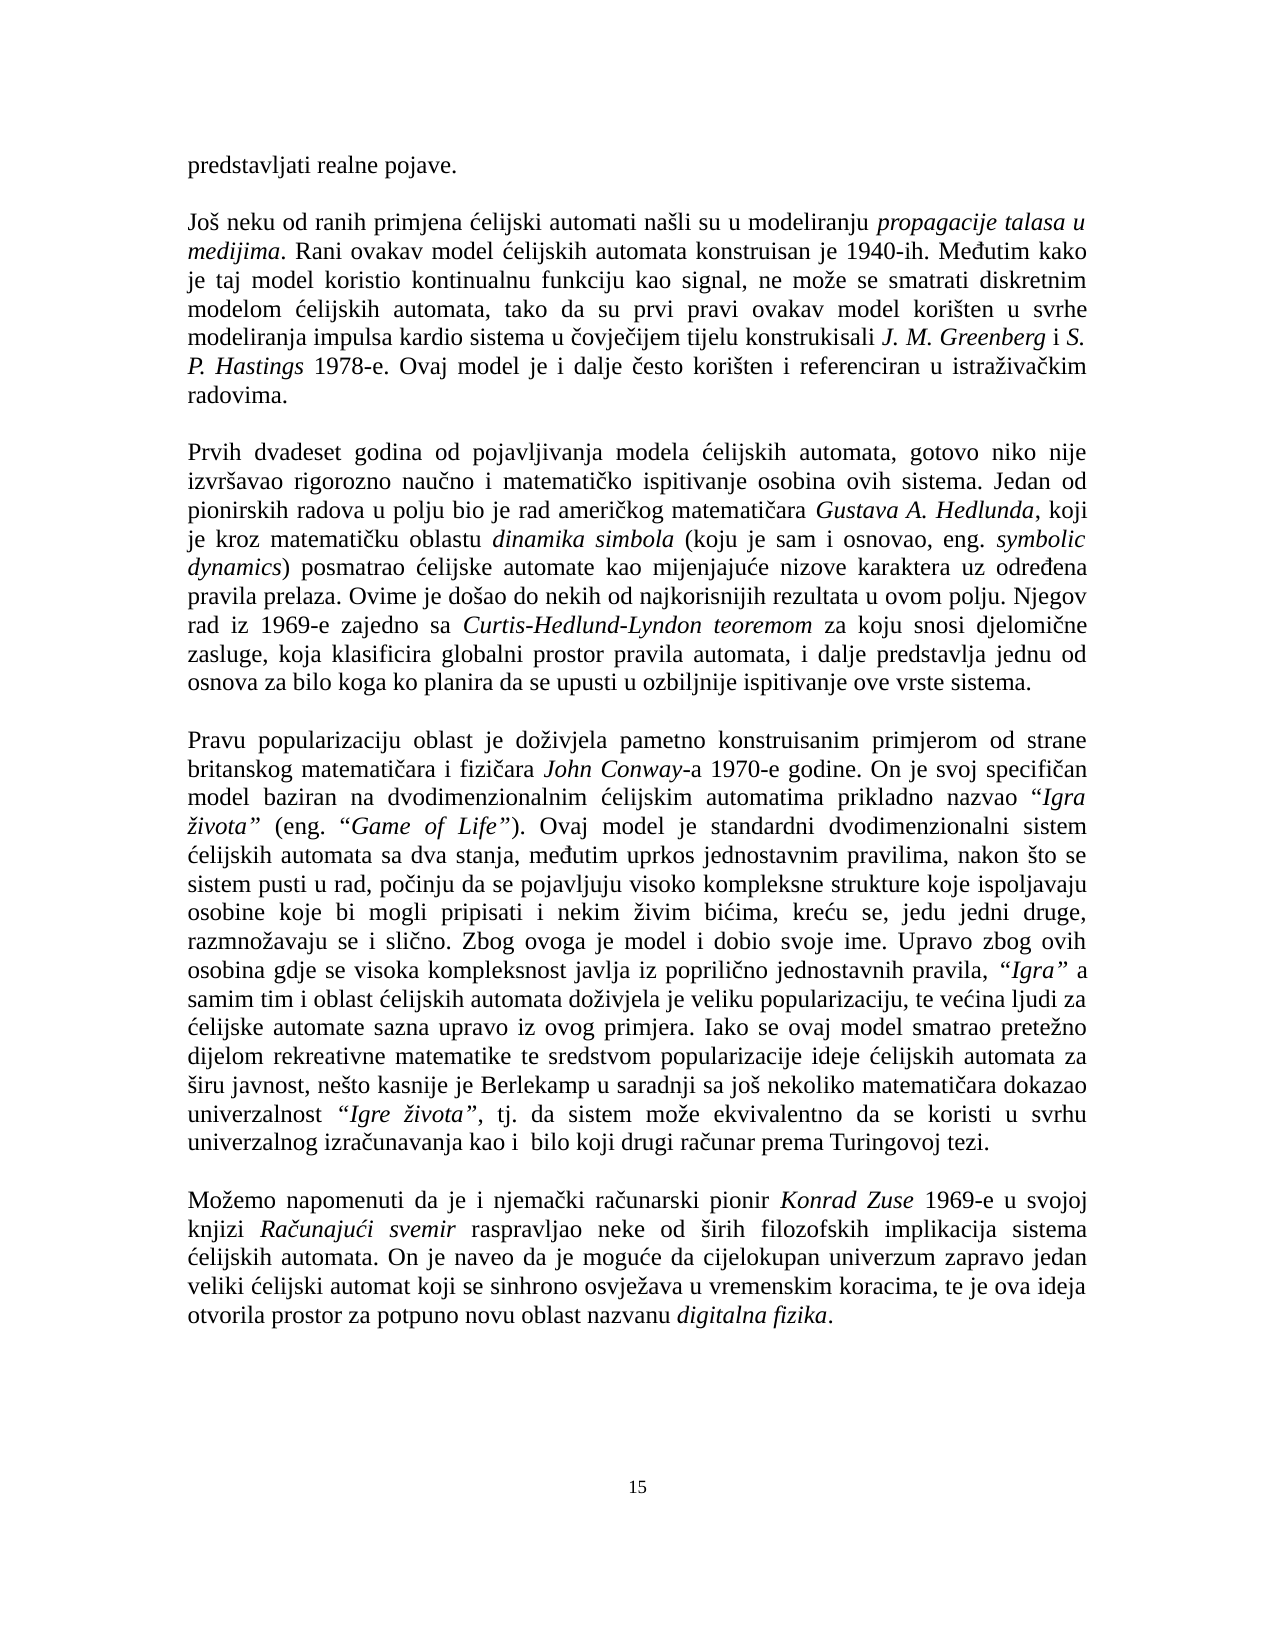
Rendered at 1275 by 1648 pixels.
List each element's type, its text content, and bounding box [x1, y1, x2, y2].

text predstavljati realne pojave. [187, 150, 1088, 179]
text Prvih dvadeset godina od pojavljivanja modela ćelijskih automata, gotovo niko nije izvršavao rigorozno naučno i matematičko ispitivanje osobina ovih sistema. Jedan od pionirskih radova u polju bio je rad američkog matematičara Gustava A. Hedlunda, koji je kroz matematičku oblastu dinamika simbola (koju je sam i osnovao, eng. symbolic dynamics) posmatrao ćelijske automate kao mijenjajuće nizove karaktera uz određena pravila prelaza. Ovime je došao do nekih od najkorisnijih rezultata u ovom polju. Njegov rad iz 1969-e zajedno sa Curtis-Hedlund-Lyndon teoremom za koju snosi djelomične zasluge, koja klasificira globalni prostor pravila automata, i dalje predstavlja jednu od osnova za bilo koga ko planira da se upusti u ozbiljnije ispitivanje ove vrste sistema. [187, 437, 1088, 696]
text Pravu popularizaciju oblast je doživjela pametno konstruisanim primjerom od strane britanskog matematičara i fizičara John Conway-a 1970-e godine. On je svoj specifičan model baziran na dvodimenzionalnim ćelijskim automatima prikladno nazvao “Igra života” (eng. “Game of Life”). Ovaj model je standardni dvodimenzionalni sistem ćelijskih automata sa dva stanja, međutim uprkos jednostavnim pravilima, nakon što se sistem pusti u rad, počinju da se pojavljuju visoko kompleksne strukture koje ispoljavaju osobine koje bi mogli pripisati i nekim živim bićima, kreću se, jedu jedni druge, razmnožavaju se i slično. Zbog ovoga je model i dobio svoje ime. Upravo zbog ovih osobina gdje se visoka kompleksnost javlja iz poprilično jednostavnih pravila, “Igra” a samim tim i oblast ćelijskih automata doživjela je veliku popularizaciju, te većina ljudi za ćelijske automate sazna upravo iz ovog primjera. Iako se ovaj model smatrao pretežno dijelom rekreativne matematike te sredstvom popularizacije ideje ćelijskih automata za širu javnost, nešto kasnije je Berlekamp u saradnji sa još nekoliko matematičara dokazao univerzalnost “Igre života”, tj. da sistem može ekvivalentno da se koristi u svrhu univerzalnog izračunavanja kao i bilo koji drugi računar prema Turingovoj tezi. [187, 725, 1088, 1156]
text Još neku od ranih primjena ćelijski automati našli su u modeliranju propagacije talasa u medijima. Rani ovakav model ćelijskih automata konstruisan je 1940-ih. Međutim kako je taj model koristio kontinualnu funkciju kao signal, ne može se smatrati diskretnim modelom ćelijskih automata, tako da su prvi pravi ovakav model korišten u svrhe modeliranja impulsa kardio sistema u čovječijem tijelu konstrukisali J. M. Greenberg i S. P. Hastings 1978-e. Ovaj model je i dalje često korišten i referenciran u istraživačkim radovima. [187, 207, 1088, 409]
text Možemo napomenuti da je i njemački računarski pionir Konrad Zuse 1969-e u svojoj knjizi Računajući svemir raspravljao neke od širih filozofskih implikacija sistema ćelijskih automata. On je naveo da je moguće da cijelokupan univerzum zapravo jedan veliki ćelijski automat koji se sinhrono osvježava u vremenskim koracima, te je ova ideja otvorila prostor za potpuno novu oblast nazvanu digitalna fizika. [187, 1185, 1088, 1329]
